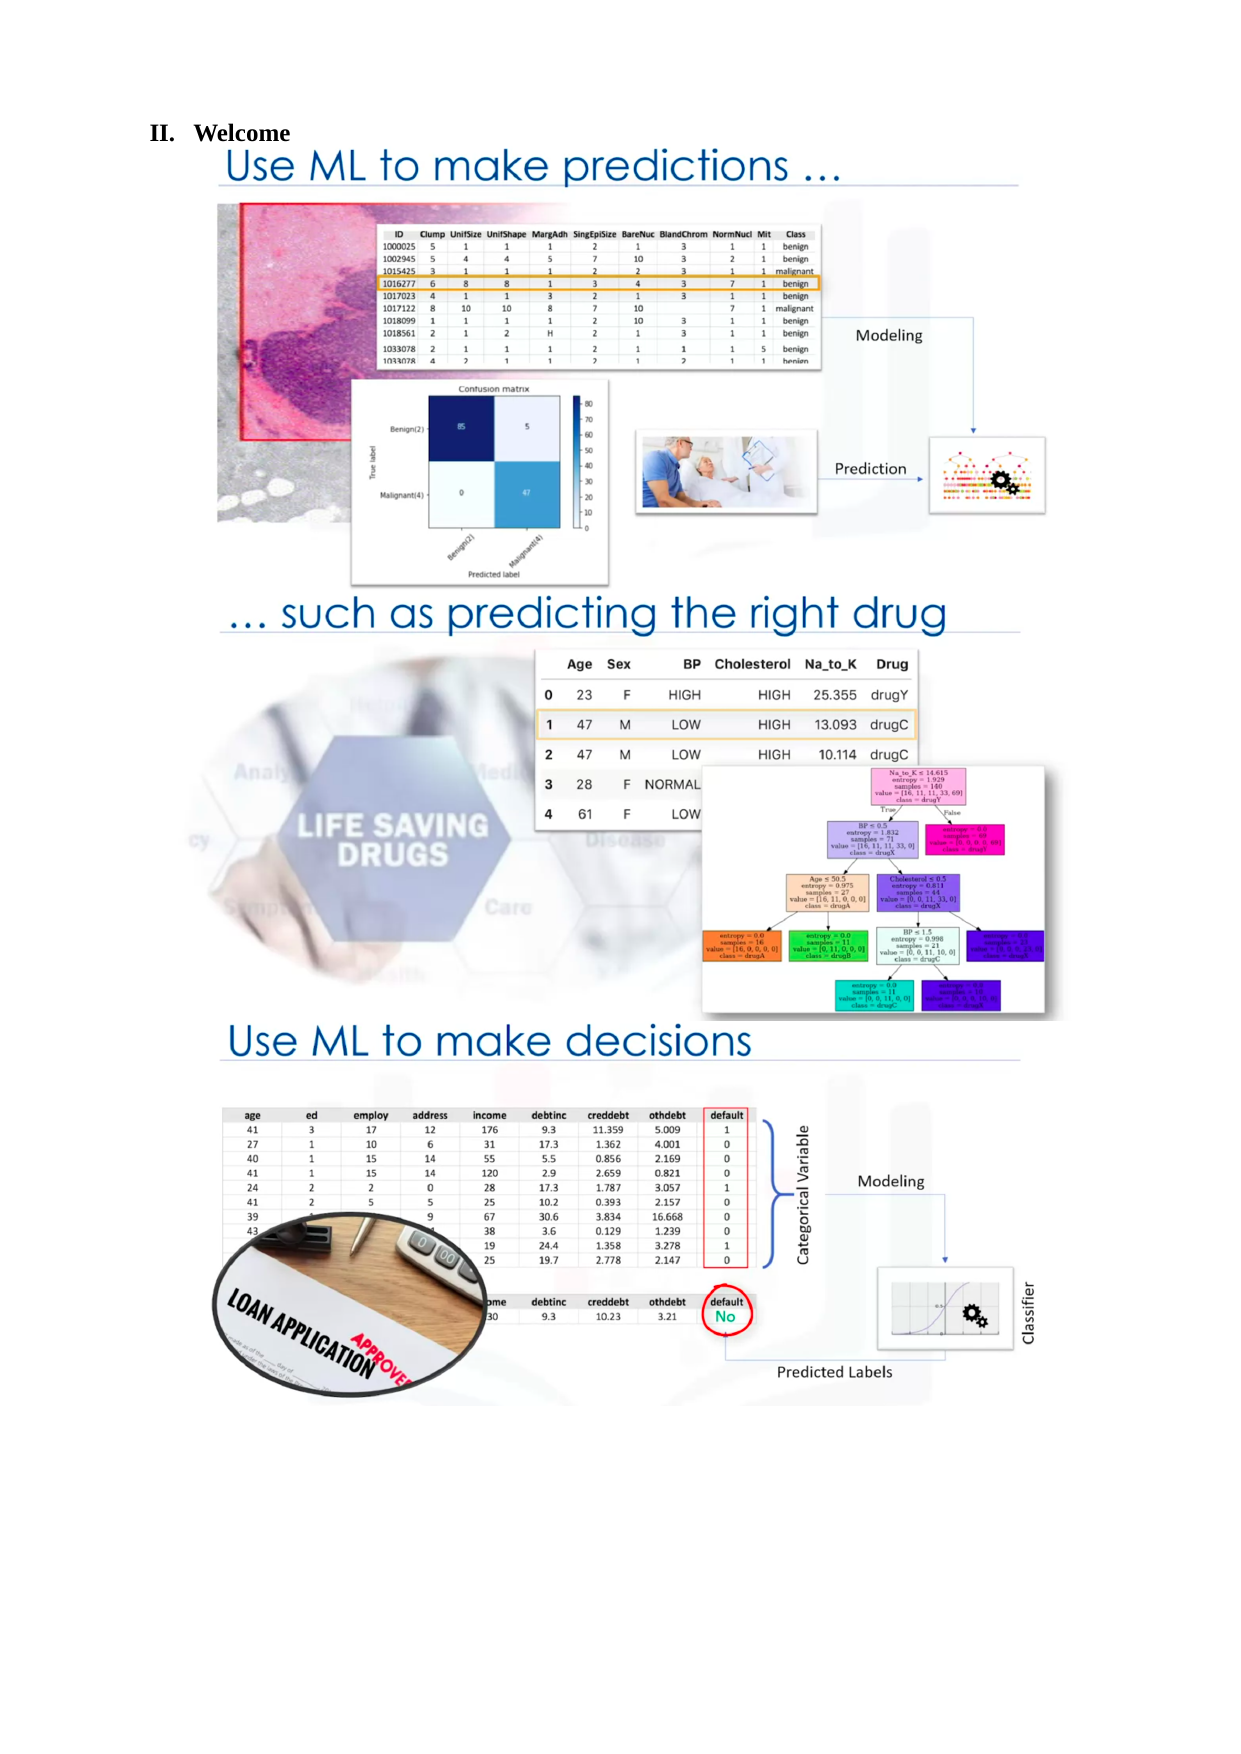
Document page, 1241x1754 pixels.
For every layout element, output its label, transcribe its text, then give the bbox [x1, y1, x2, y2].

picture [118, 146, 1123, 1406]
list Welcome [175, 118, 1122, 146]
